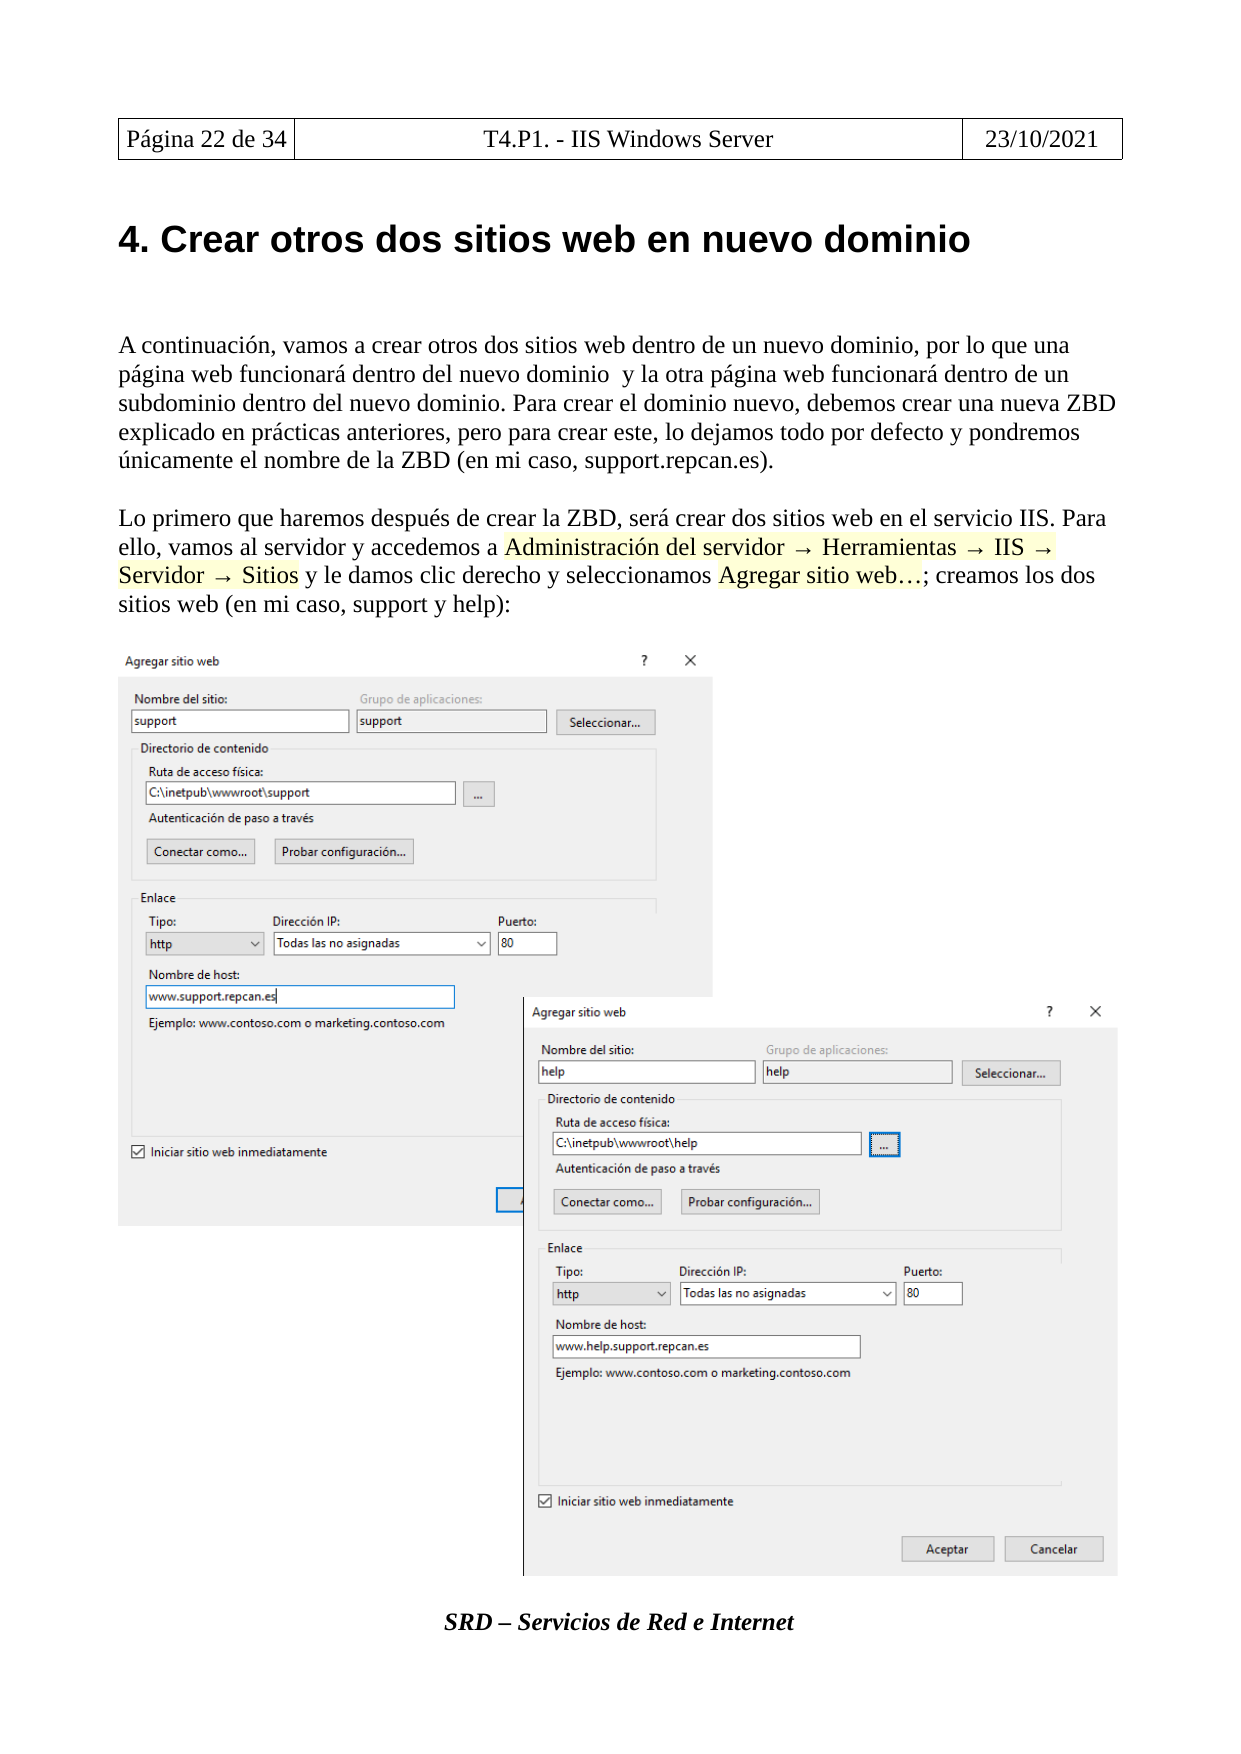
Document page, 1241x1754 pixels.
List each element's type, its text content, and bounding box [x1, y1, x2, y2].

picture [118, 646, 1118, 1576]
text A continuación, vamos a crear otros dos sitios web dentro de un nuevo dominio, por lo que una página web funcionará dentro del nuevo dominio y la otra página web funcionará dentro de un subdominio dentro del nuevo dominio. Para crear el dominio nuevo, debemos crear una nueva ZBD explicado en prácticas anteriores, pero para crear este, lo dejamos todo por defecto y pondremos únicamente el nombre de la ZBD (en mi caso, support.repcan.es). [118, 330, 1122, 474]
subtitle 4. Crear otros dos sitios web en nuevo dominio [118, 217, 1122, 260]
text Lo primero que haremos después de crear la ZBD, será crear dos sitios web en el servicio IIS. Para ello, vamos al servidor y accedemos a Administración del servidor → Herramientas → IIS → Servidor → Sitios y le damos clic derecho y seleccionamos Agregar sitio web…; creamos los dos sitios web (en mi caso, support y help): [118, 503, 1122, 618]
